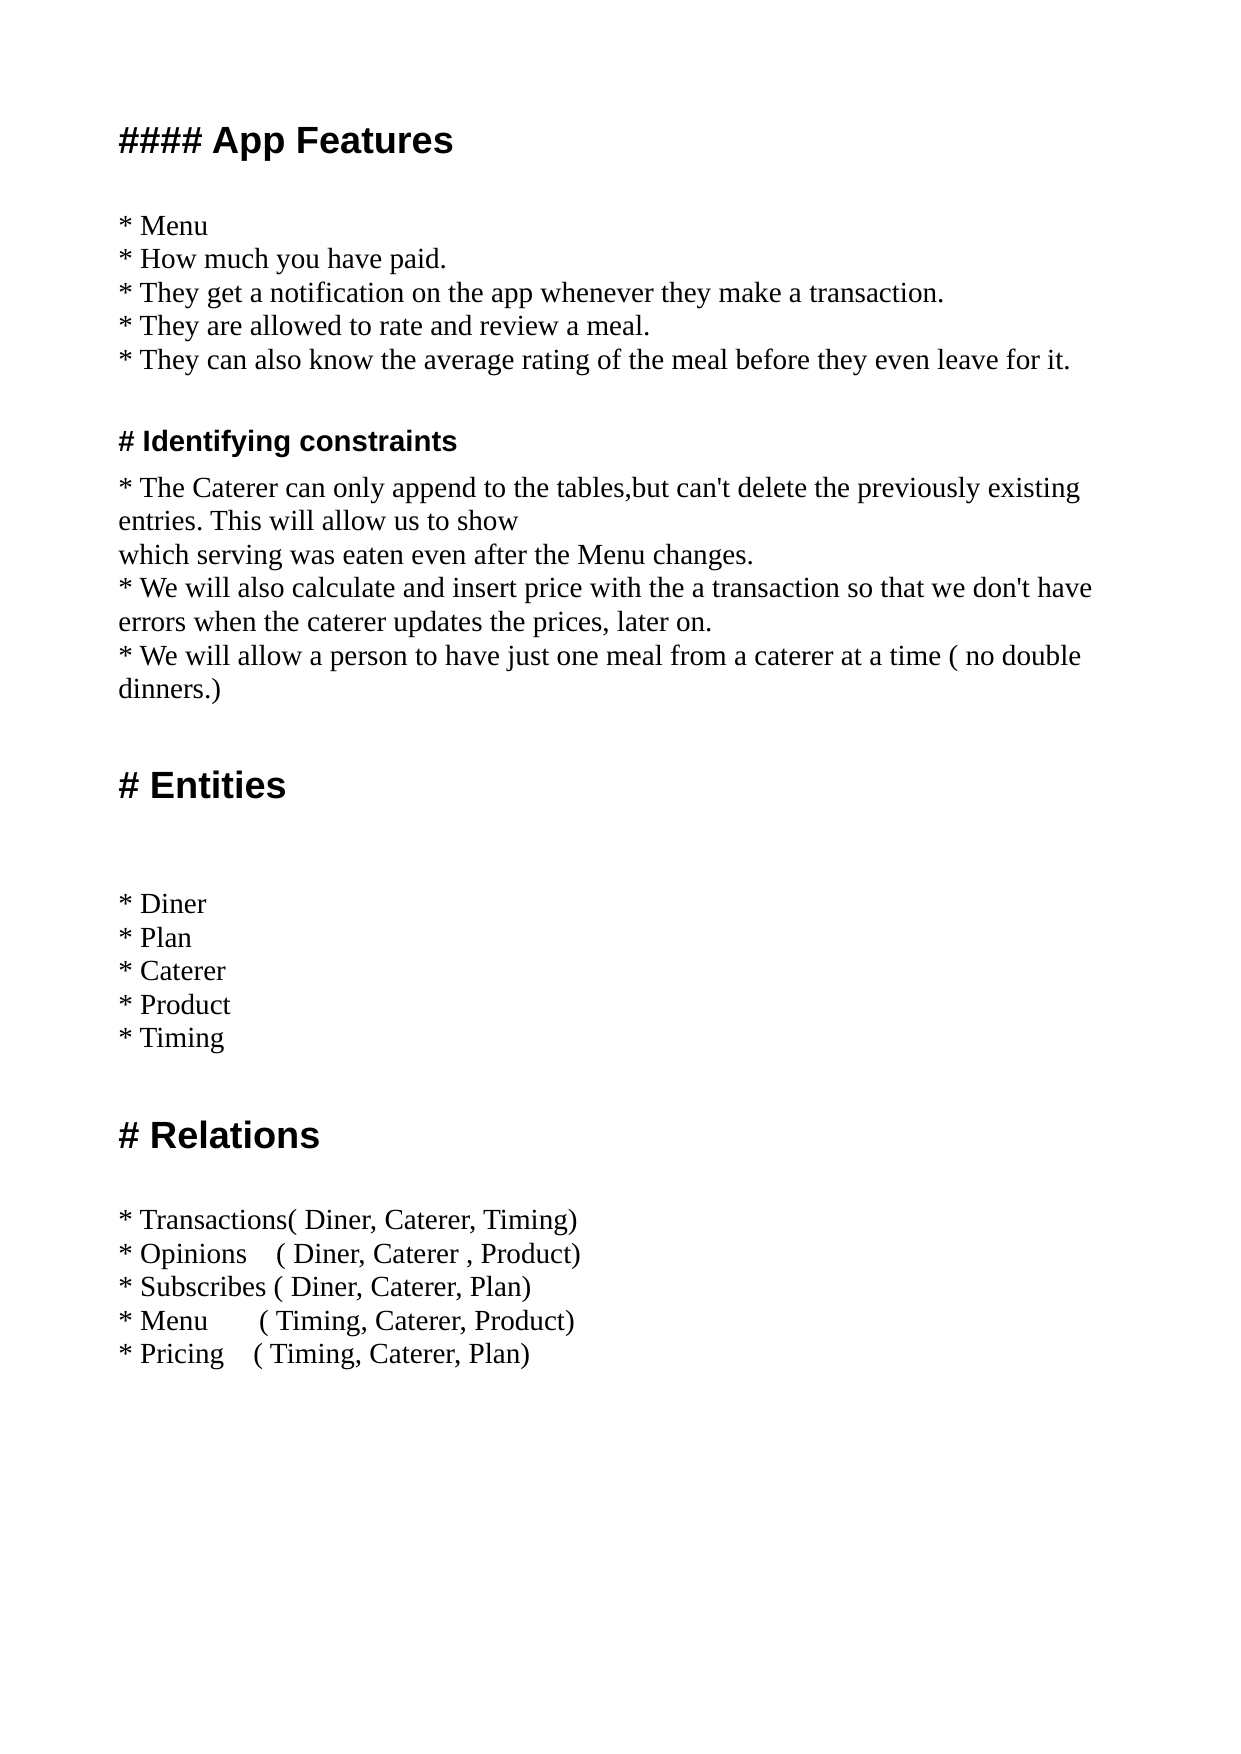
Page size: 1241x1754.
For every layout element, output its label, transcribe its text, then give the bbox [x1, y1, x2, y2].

text * Caterer [118, 953, 1122, 987]
text * They can also know the average rating of the meal before they even leave for it. [118, 342, 1122, 376]
text * Timing [118, 1021, 1122, 1054]
subtitle # Relations [118, 1113, 1122, 1156]
text * We will also calculate and insert price with the a transaction so that we don't have errors when the caterer updates the prices, later on. [118, 571, 1122, 638]
text * How much you have paid. [118, 241, 1122, 275]
text * Pricing ( Timing, Caterer, Plan) [118, 1337, 1122, 1370]
text * Diner [118, 886, 1122, 920]
text which serving was eaten even after the Menu changes. [118, 537, 1122, 571]
text * Product [118, 987, 1122, 1021]
text * Menu ( Timing, Caterer, Product) [118, 1303, 1122, 1337]
subtitle #### App Features [118, 118, 1122, 162]
text * Opinions ( Diner, Caterer , Product) [118, 1236, 1122, 1269]
text * Subscribes ( Diner, Caterer, Plan) [118, 1269, 1122, 1303]
text * The Caterer can only append to the tables,but can't delete the previously existing entries. This will allow us to show [118, 470, 1122, 537]
text * Menu [118, 208, 1122, 241]
subtitle # Identifying constraints [118, 424, 1122, 457]
text * Transactions( Diner, Caterer, Timing) [118, 1202, 1122, 1236]
text * Plan [118, 920, 1122, 953]
subtitle # Entities [118, 763, 1122, 807]
text * They get a notification on the app whenever they make a transaction. [118, 275, 1122, 308]
text * We will allow a person to have just one meal from a caterer at a time ( no double dinners.) [118, 638, 1122, 705]
text * They are allowed to rate and review a meal. [118, 308, 1122, 342]
